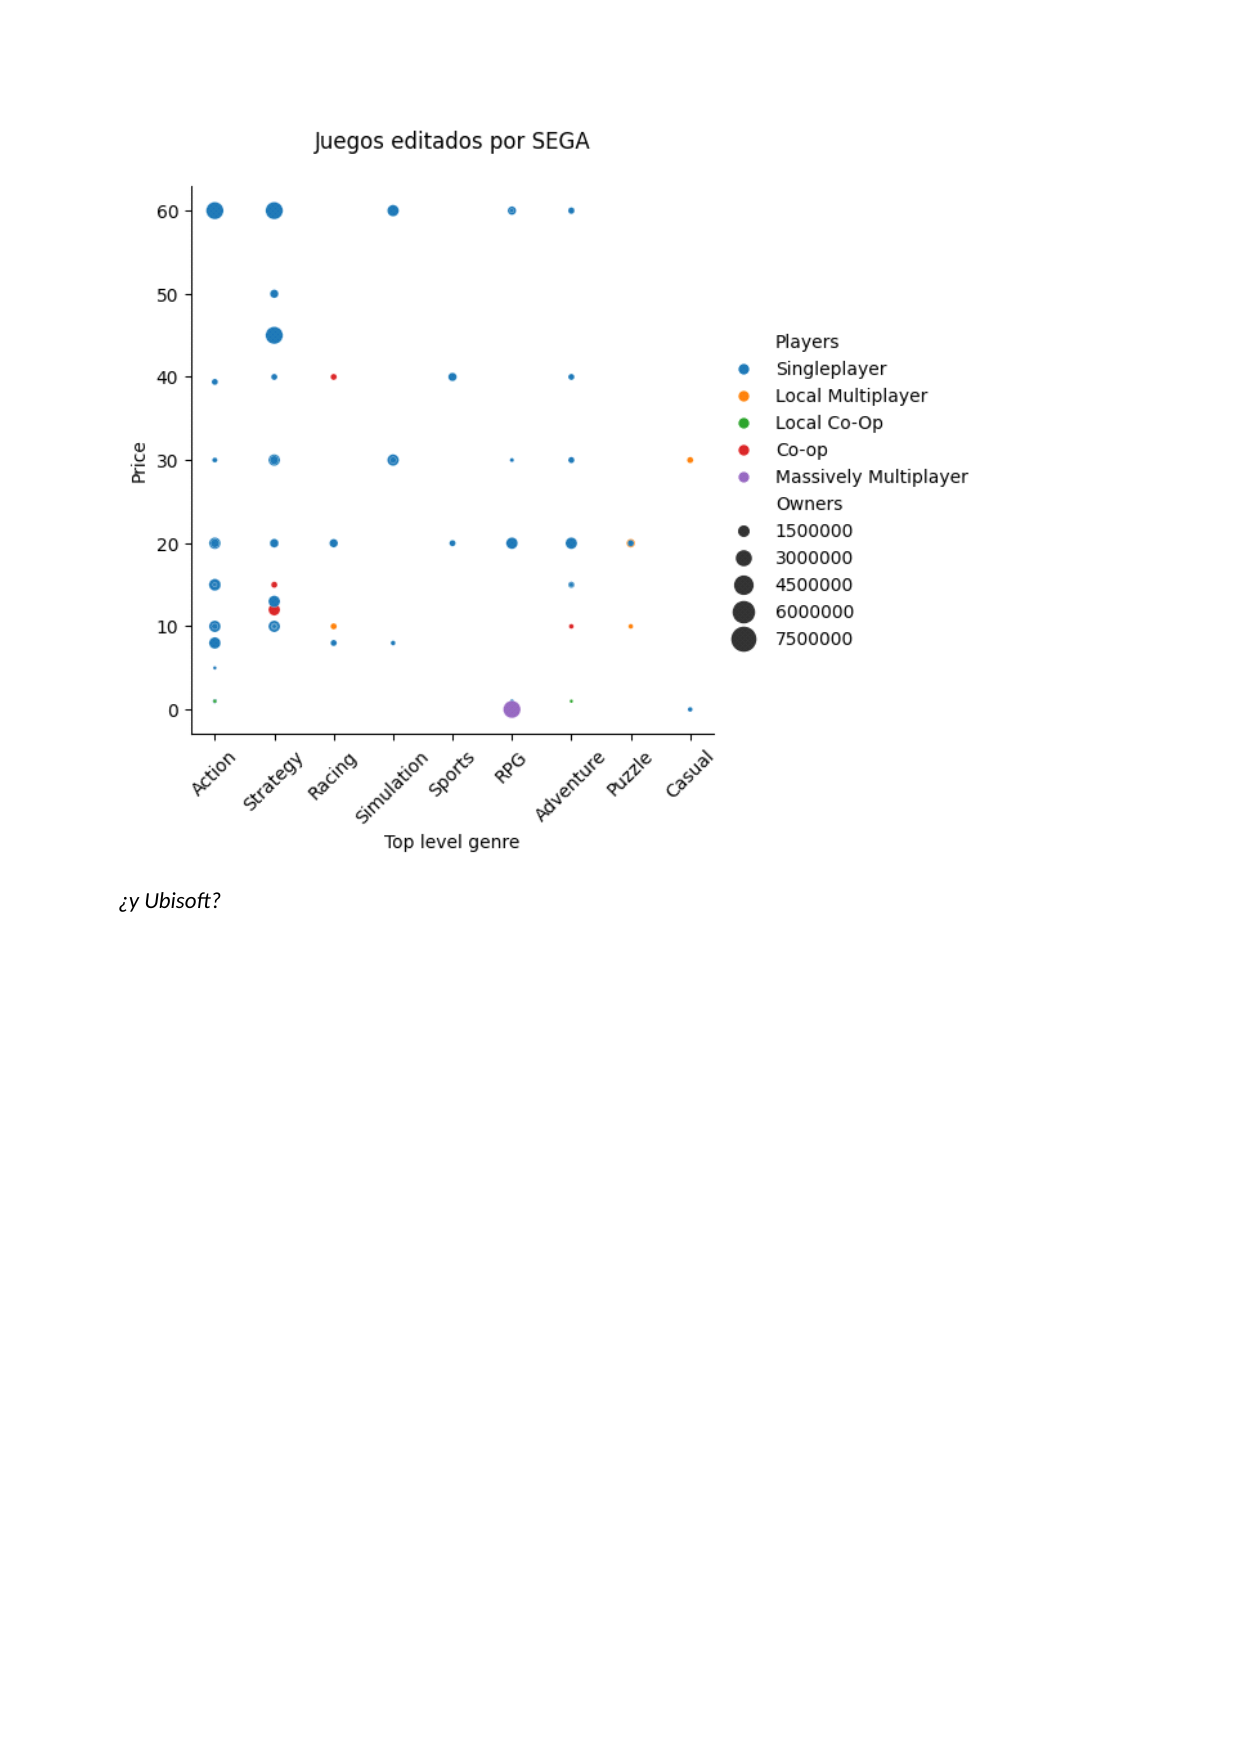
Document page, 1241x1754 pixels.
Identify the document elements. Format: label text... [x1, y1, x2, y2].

text ¿y Ubisoft? [118, 886, 1122, 914]
